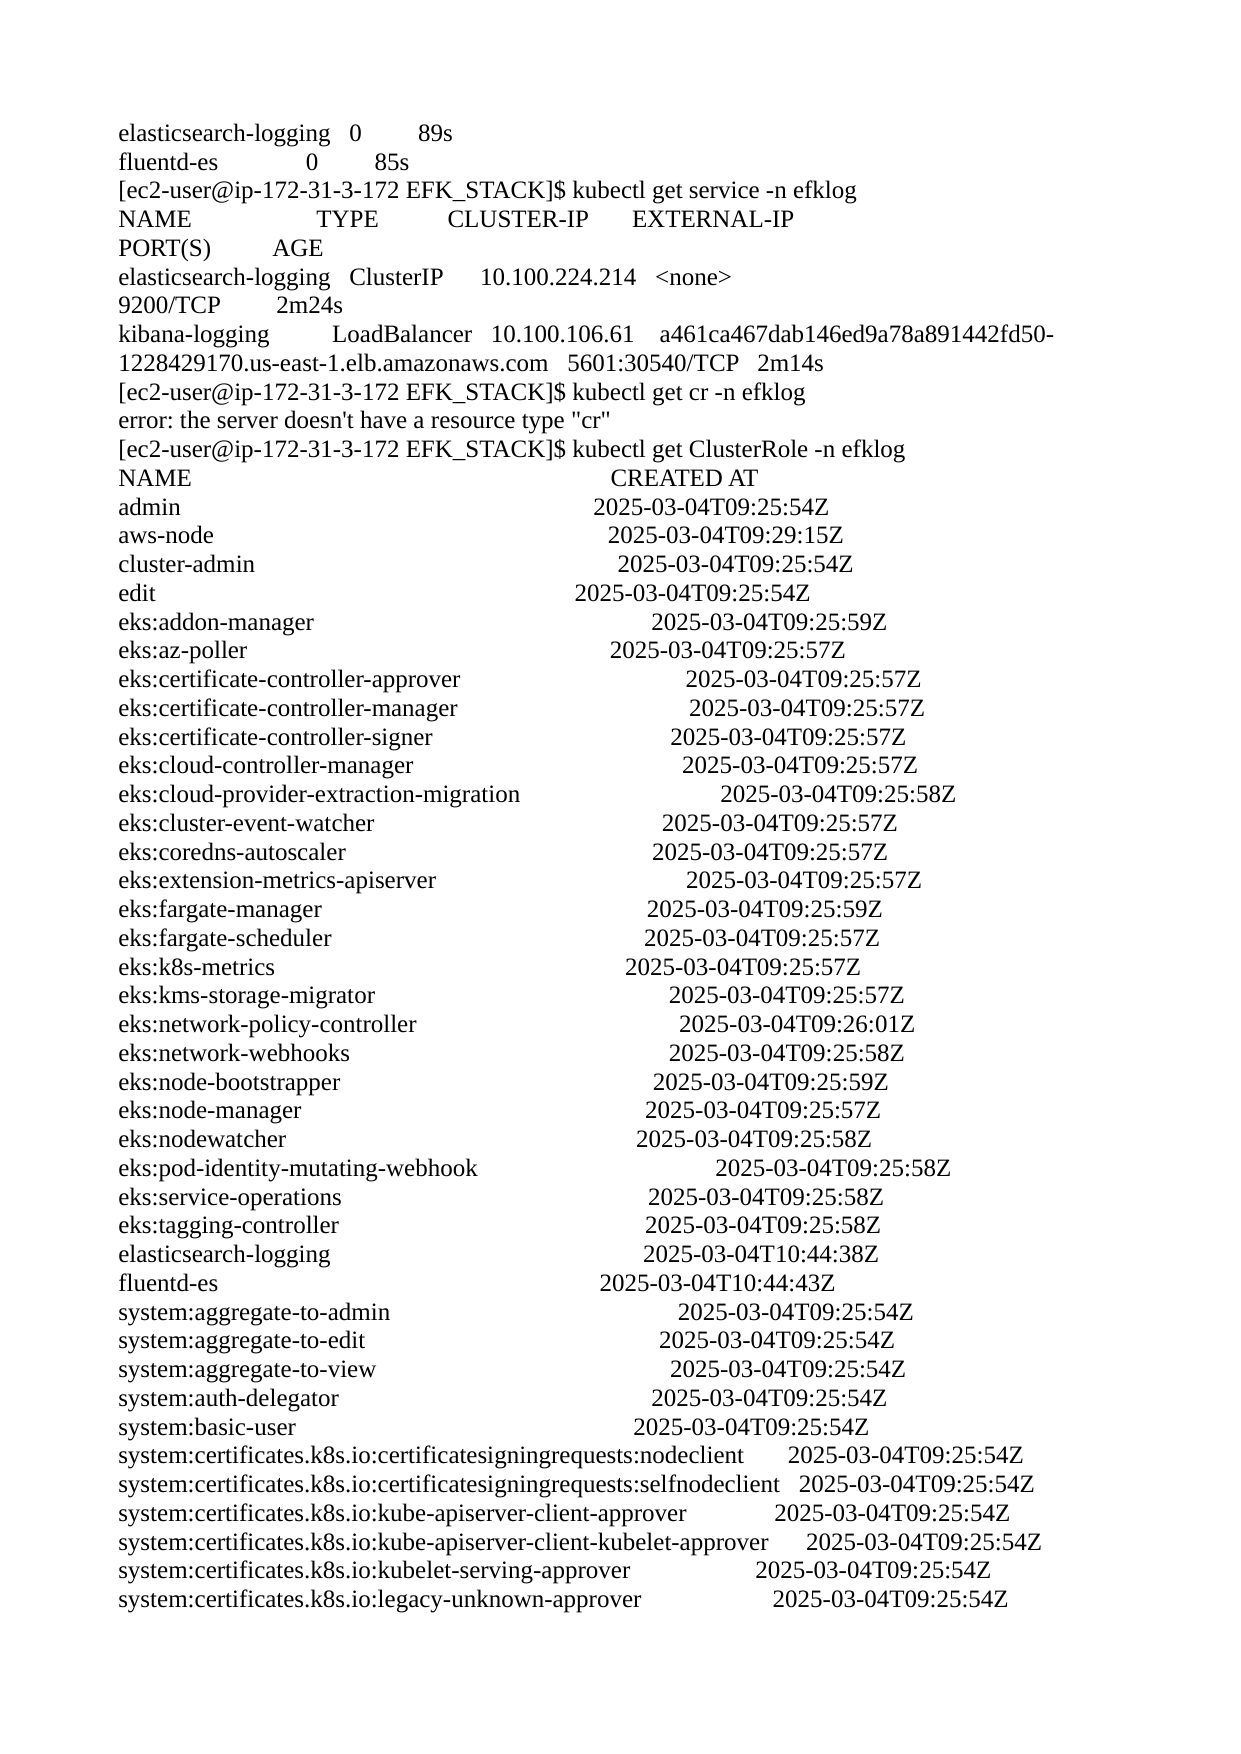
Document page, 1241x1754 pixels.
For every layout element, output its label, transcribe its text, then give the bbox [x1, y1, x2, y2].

text eks:certificate-controller-manager 2025-03-04T09:25:57Z [118, 693, 1122, 722]
text eks:cloud-provider-extraction-migration 2025-03-04T09:25:58Z [118, 779, 1122, 808]
text eks:certificate-controller-approver 2025-03-04T09:25:57Z [118, 664, 1122, 693]
text system:aggregate-to-view 2025-03-04T09:25:54Z [118, 1354, 1122, 1383]
text [ec2-user@ip-172-31-3-172 EFK_STACK]$ kubectl get ClusterRole -n efklog [118, 434, 1122, 463]
text fluentd-es 2025-03-04T10:44:43Z [118, 1268, 1122, 1297]
text system:aggregate-to-edit 2025-03-04T09:25:54Z [118, 1326, 1122, 1354]
text eks:network-webhooks 2025-03-04T09:25:58Z [118, 1038, 1122, 1067]
text error: the server doesn't have a resource type "cr" [118, 406, 1122, 434]
text system:certificates.k8s.io:kubelet-serving-approver 2025-03-04T09:25:54Z [118, 1556, 1122, 1584]
text eks:network-policy-controller 2025-03-04T09:26:01Z [118, 1009, 1122, 1038]
text eks:certificate-controller-signer 2025-03-04T09:25:57Z [118, 722, 1122, 751]
text eks:tagging-controller 2025-03-04T09:25:58Z [118, 1211, 1122, 1239]
text elasticsearch-logging 2025-03-04T10:44:38Z [118, 1239, 1122, 1268]
text system:certificates.k8s.io:legacy-unknown-approver 2025-03-04T09:25:54Z [118, 1584, 1122, 1613]
text eks:extension-metrics-apiserver 2025-03-04T09:25:57Z [118, 866, 1122, 894]
text system:auth-delegator 2025-03-04T09:25:54Z [118, 1383, 1122, 1412]
text eks:fargate-scheduler 2025-03-04T09:25:57Z [118, 923, 1122, 952]
text eks:az-poller 2025-03-04T09:25:57Z [118, 636, 1122, 664]
text system:certificates.k8s.io:certificatesigningrequests:nodeclient 2025-03-04T09:25:54Z [118, 1441, 1122, 1469]
text system:aggregate-to-admin 2025-03-04T09:25:54Z [118, 1297, 1122, 1326]
text admin 2025-03-04T09:25:54Z [118, 492, 1122, 521]
text kibana-logging LoadBalancer 10.100.106.61 a461ca467dab146ed9a78a891442fd50-1228429170.us-east-1.elb.amazonaws.com 5601:30540/TCP 2m14s [118, 319, 1122, 377]
text NAME CREATED AT [118, 463, 1122, 492]
text eks:kms-storage-migrator 2025-03-04T09:25:57Z [118, 981, 1122, 1009]
text [ec2-user@ip-172-31-3-172 EFK_STACK]$ kubectl get cr -n efklog [118, 377, 1122, 406]
text system:certificates.k8s.io:certificatesigningrequests:selfnodeclient 2025-03-04T09:25:54Z [118, 1469, 1122, 1498]
text eks:node-manager 2025-03-04T09:25:57Z [118, 1096, 1122, 1124]
text elasticsearch-logging ClusterIP 10.100.224.214 <none> 9200/TCP 2m24s [118, 262, 1122, 319]
text cluster-admin 2025-03-04T09:25:54Z [118, 549, 1122, 578]
text eks:node-bootstrapper 2025-03-04T09:25:59Z [118, 1067, 1122, 1096]
text [ec2-user@ip-172-31-3-172 EFK_STACK]$ kubectl get service -n efklog [118, 176, 1122, 204]
text system:certificates.k8s.io:kube-apiserver-client-approver 2025-03-04T09:25:54Z [118, 1498, 1122, 1527]
text edit 2025-03-04T09:25:54Z [118, 578, 1122, 607]
text system:certificates.k8s.io:kube-apiserver-client-kubelet-approver 2025-03-04T09:25:54Z [118, 1527, 1122, 1556]
text eks:cluster-event-watcher 2025-03-04T09:25:57Z [118, 808, 1122, 837]
text eks:addon-manager 2025-03-04T09:25:59Z [118, 607, 1122, 636]
text system:basic-user 2025-03-04T09:25:54Z [118, 1412, 1122, 1441]
text eks:service-operations 2025-03-04T09:25:58Z [118, 1182, 1122, 1211]
text fluentd-es 0 85s [118, 147, 1122, 176]
text eks:nodewatcher 2025-03-04T09:25:58Z [118, 1124, 1122, 1153]
text elasticsearch-logging 0 89s [118, 118, 1122, 147]
text eks:cloud-controller-manager 2025-03-04T09:25:57Z [118, 751, 1122, 779]
text aws-node 2025-03-04T09:29:15Z [118, 521, 1122, 549]
text eks:k8s-metrics 2025-03-04T09:25:57Z [118, 952, 1122, 981]
text eks:fargate-manager 2025-03-04T09:25:59Z [118, 894, 1122, 923]
text eks:pod-identity-mutating-webhook 2025-03-04T09:25:58Z [118, 1153, 1122, 1182]
text eks:coredns-autoscaler 2025-03-04T09:25:57Z [118, 837, 1122, 866]
text NAME TYPE CLUSTER-IP EXTERNAL-IP PORT(S) AGE [118, 204, 1122, 262]
